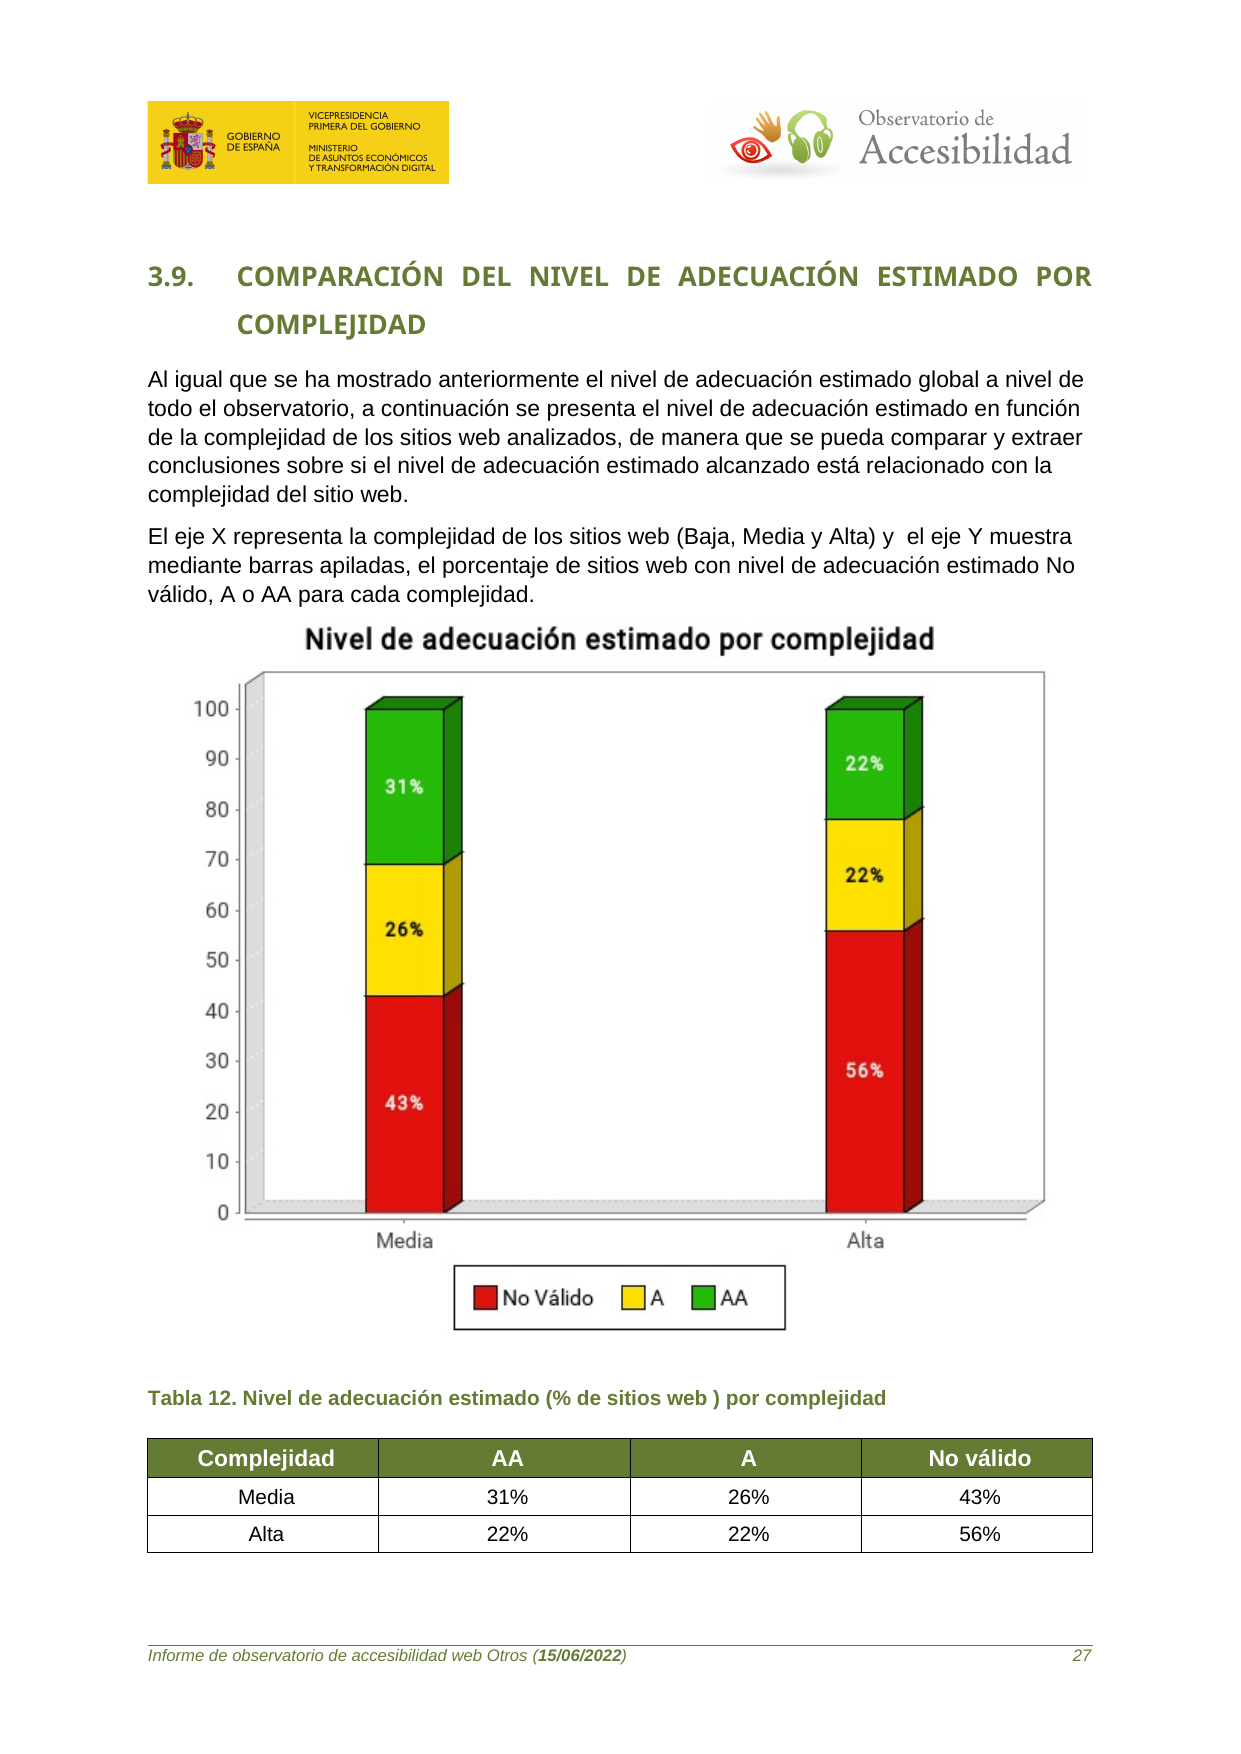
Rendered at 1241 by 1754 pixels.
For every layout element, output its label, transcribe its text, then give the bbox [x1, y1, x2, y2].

table_header AA [379, 1439, 630, 1477]
table_cell Media [148, 1478, 378, 1515]
table_header No válido [862, 1439, 1092, 1477]
picture [178, 622, 1062, 1332]
table_cell 22% [631, 1516, 861, 1552]
text El eje X representa la complejidad de los sitios web (Baja, Media y Alta) y el eje Y muestra mediante barras apiladas, el porcentaje de sitios web con nivel de adecuación estimado No válido, A o AA para cada complejidad. [148, 523, 1092, 607]
text Al igual que se ha mostrado anteriormente el nivel de adecuación estimado global a nivel de todo el observatorio, a continuación se presenta el nivel de adecuación estimado en función de la complejidad de los sitios web analizados, de manera que se pueda comparar y extraer conclusiones sobre si el nivel de adecuación estimado alcanzado está relacionado con la complejidad del sitio web. [148, 366, 1092, 508]
table_cell Alta [148, 1516, 378, 1552]
table_cell 56% [862, 1516, 1092, 1552]
table_cell 43% [862, 1478, 1092, 1515]
table_cell 26% [631, 1478, 861, 1515]
text Tabla 1. Nivel de adecuación estimado (% de sitios web ) por complejidad [148, 1386, 1092, 1410]
table_header Complejidad [148, 1439, 378, 1477]
table_cell 31% [379, 1478, 630, 1515]
picture [147, 101, 450, 184]
table_header A [631, 1439, 861, 1477]
picture [710, 101, 1086, 184]
subtitle Comparación del nivel de adecuación estimado por complejidad [148, 257, 1092, 342]
table_cell 22% [379, 1516, 630, 1552]
